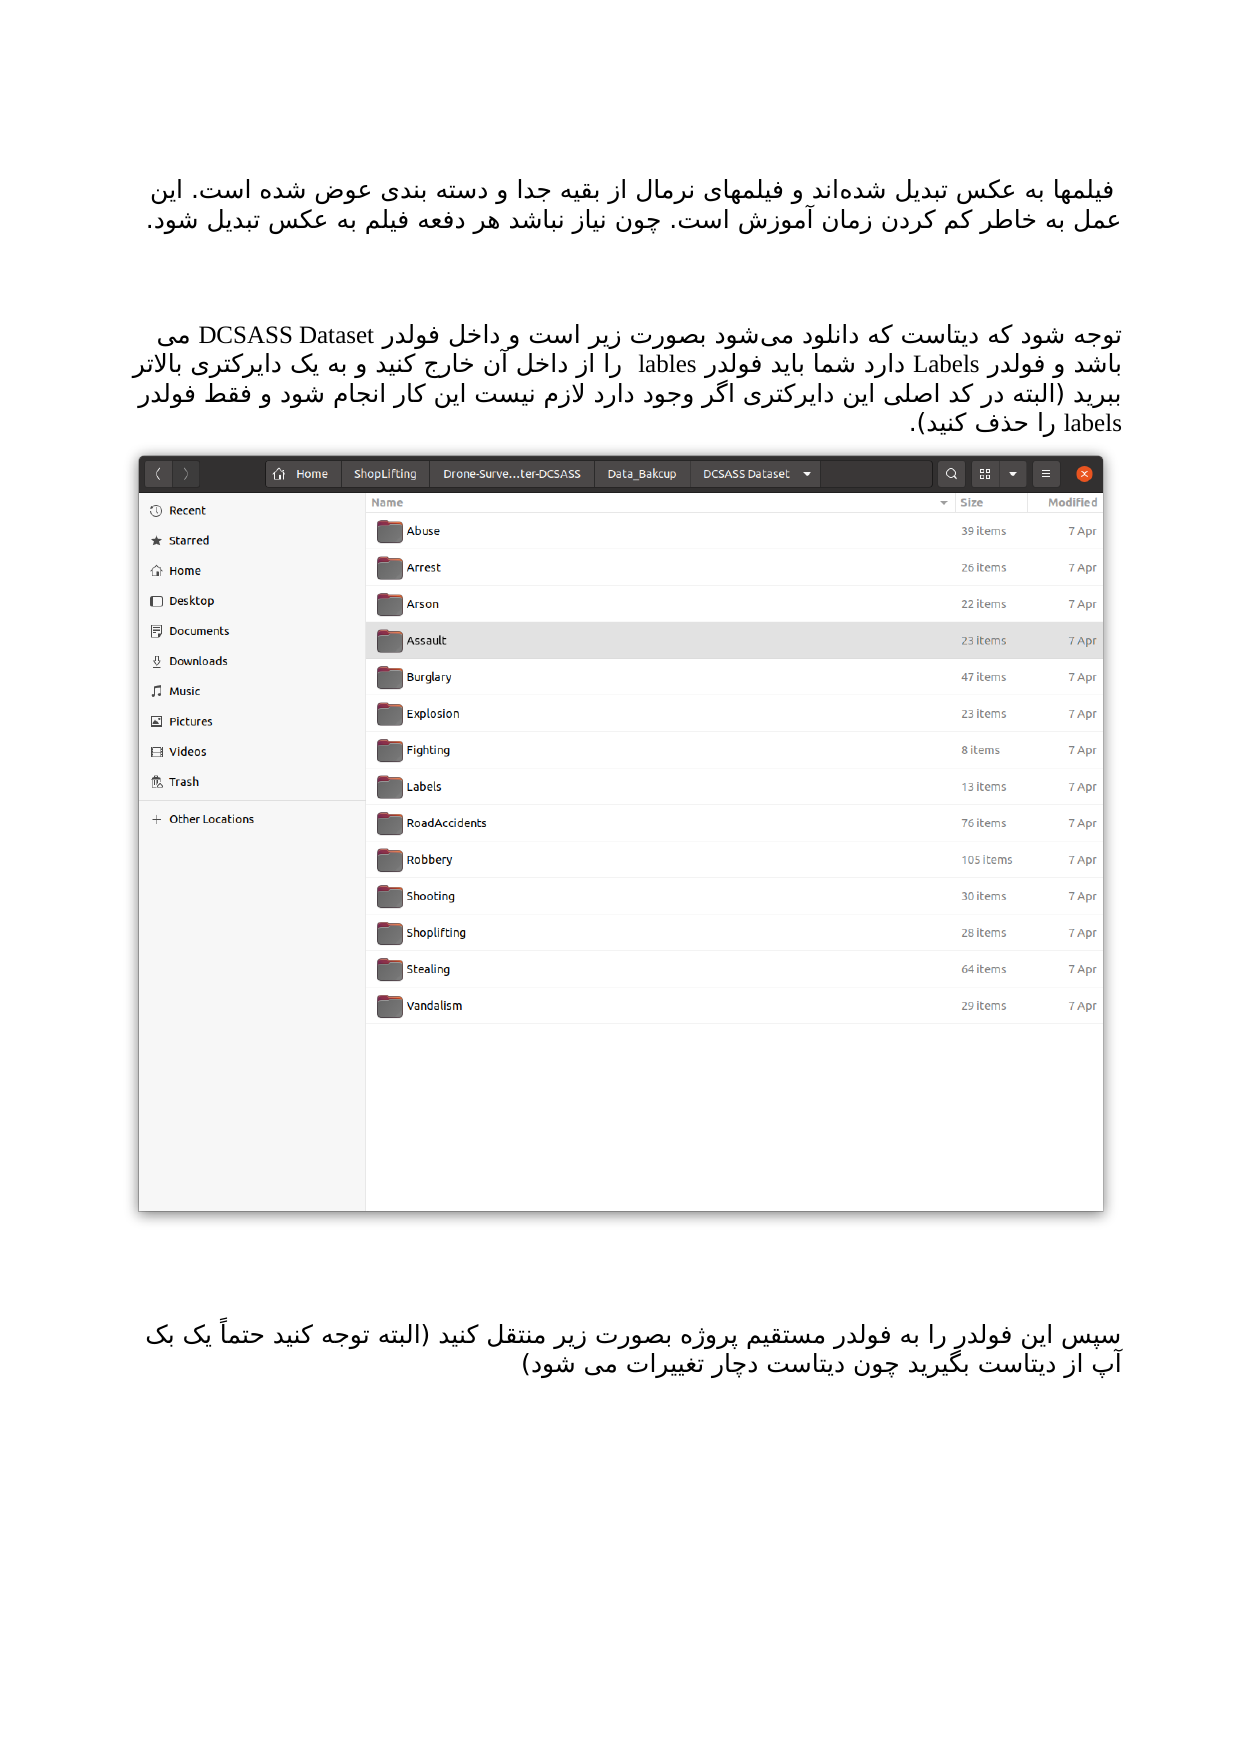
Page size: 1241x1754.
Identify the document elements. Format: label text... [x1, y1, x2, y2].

text فیلمها به عکس تبدیل شده‌اند و فیلمهای نرمال از بقیه جدا و دسته بندی عوض شده است. این عمل به خاطر کم کردن زمان آموزش است. چون نیاز نباشد هر دفعه فیلم به عکس تبدیل شود. [118, 176, 1122, 234]
text سپس این فولدر را به فولدر مستقیم پروژه بصورت زیر منتقل کنید (البته توجه کنید حتماً یک بک آپ از دیتاست بگیرید چون دیتاست دچار تغییرات می شود) [118, 1320, 1122, 1378]
picture [118, 437, 1123, 1234]
text توجه شود که دیتاست که دانلود می‌شود بصورت زیر است و داخل فولدر DCSASS Dataset می باشد و فولدر Labels دارد شما باید فولدر lables را از داخل آن خارج کنید و به یک دایرکتری بالاتر ببرید (البته در کد اصلی این دایرکتری اگر وجود دارد لازم نیست این کار انجام شود و فقط فولدر labels را حذف کنید). [118, 320, 1122, 437]
